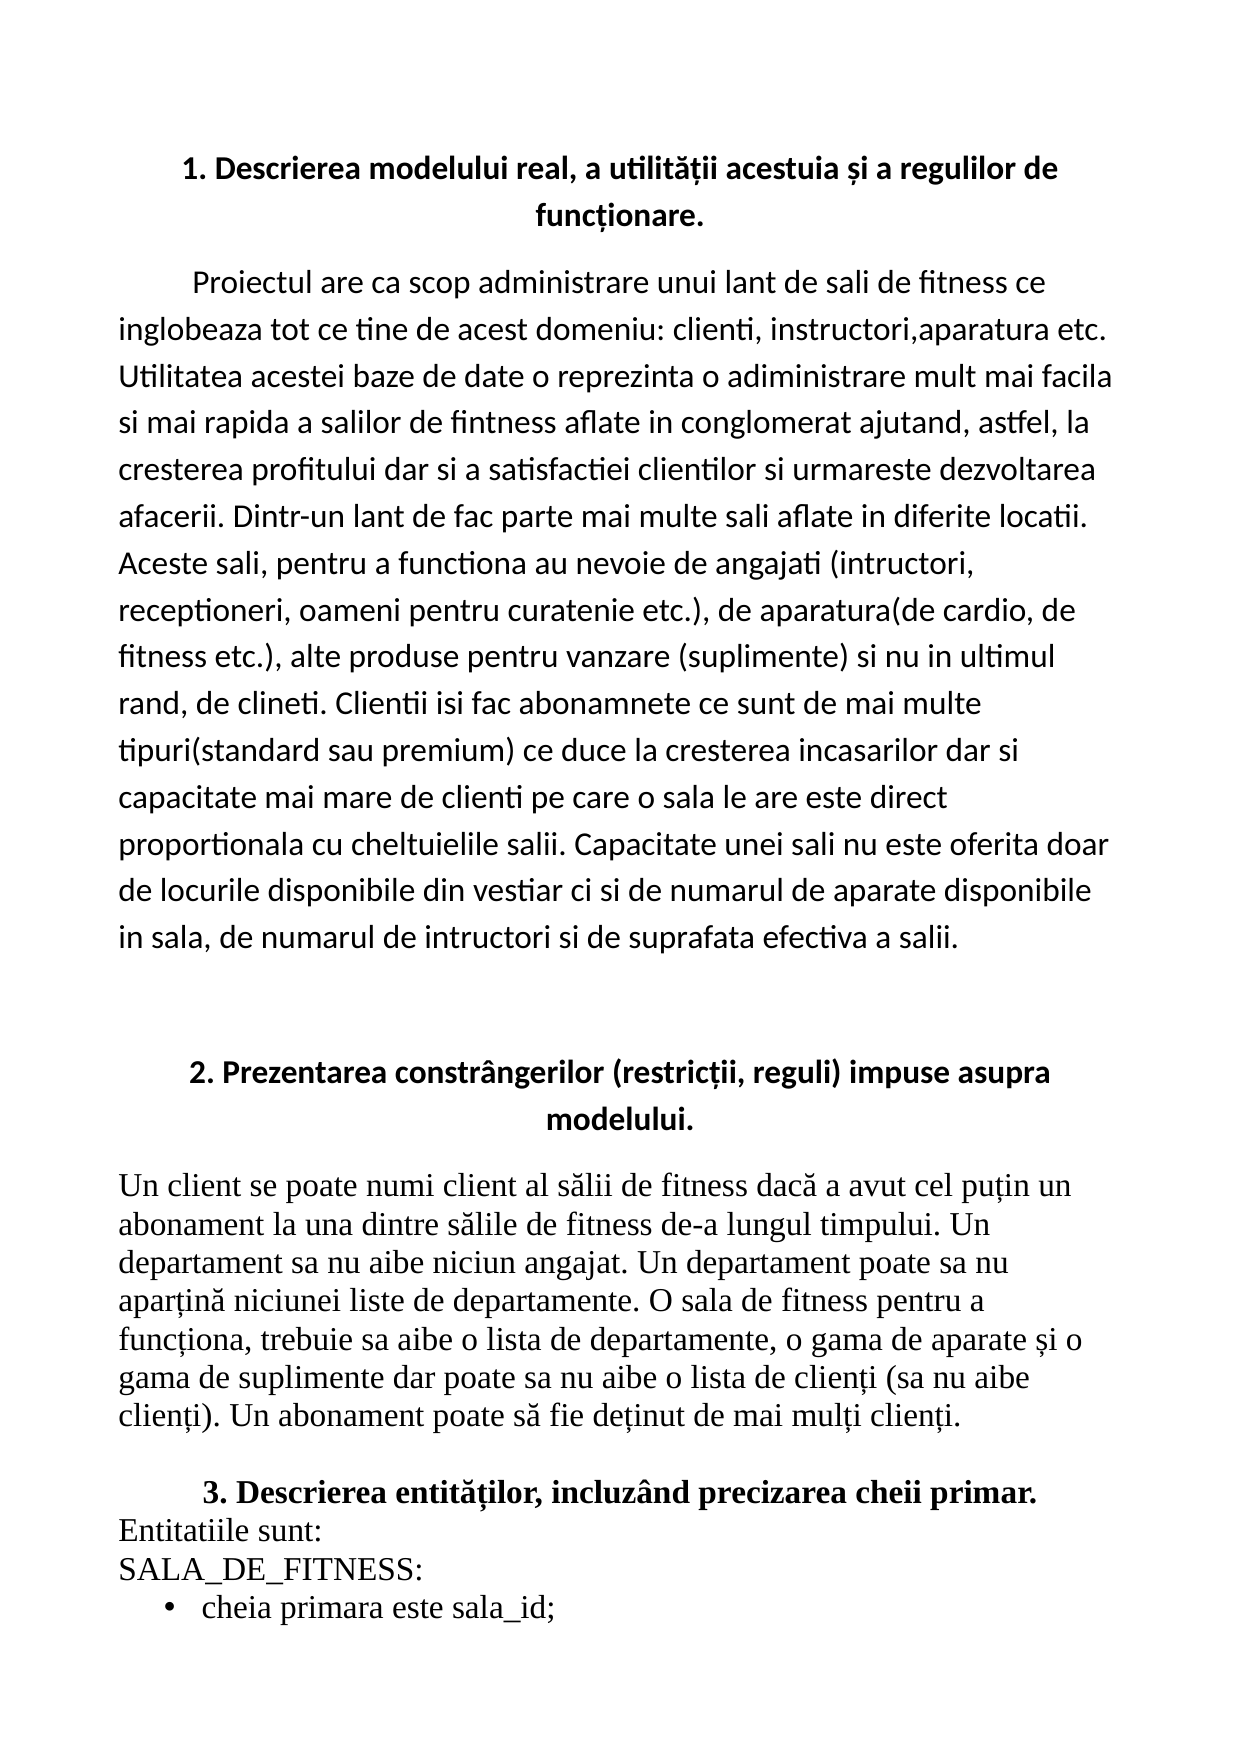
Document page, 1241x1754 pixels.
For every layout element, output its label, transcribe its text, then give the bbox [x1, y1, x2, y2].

text Un client se poate numi client al sălii de fitness dacă a avut cel puțin un abonament la una dintre sălile de fitness de-a lungul timpului. Un departament sa nu aibe niciun angajat. Un departament poate sa nu aparțină niciunei liste de departamente. O sala de fitness pentru a funcționa, trebuie sa aibe o lista de departamente, o gama de aparate și o gama de suplimente dar poate sa nu aibe o lista de clienți (sa nu aibe clienți). Un abonament poate să fie deținut de mai mulți clienți. [118, 1166, 1122, 1434]
list cheia primara este sala_id; [164, 1587, 1122, 1626]
text 3. Descrierea entităților, incluzând precizarea cheii primar. [118, 1472, 1122, 1511]
text SALA_DE_FITNESS: [118, 1549, 1122, 1587]
text 1. Descrierea modelului real, a utilității acestuia și a regulilor de funcționare. [118, 147, 1122, 234]
text 2. Prezentarea constrângerilor (restricții, reguli) impuse asupra modelului. [118, 1051, 1122, 1139]
text Entitatiile sunt: [118, 1511, 1122, 1549]
text Proiectul are ca scop administrare unui lant de sali de fitness ce inglobeaza tot ce tine de acest domeniu: clienti, instructori,aparatura etc. Utilitatea acestei baze de date o reprezinta o adiministrare mult mai facila si mai rapida a salilor de fintness aflate in conglomerat ajutand, astfel, la cresterea profitului dar si a satisfactiei clientilor si urmareste dezvoltarea afacerii. Dintr-un lant de fac parte mai multe sali aflate in diferite locatii. Aceste sali, pentru a functiona au nevoie de angajati (intructori, receptioneri, oameni pentru curatenie etc.), de aparatura(de cardio, de fitness etc.), alte produse pentru vanzare (suplimente) si nu in ultimul rand, de clineti. Clientii isi fac abonamnete ce sunt de mai multe tipuri(standard sau premium) ce duce la cresterea incasarilor dar si capacitate mai mare de clienti pe care o sala le are este direct proportionala cu cheltuielile salii. Capacitate unei sali nu este oferita doar de locurile disponibile din vestiar ci si de numarul de aparate disponibile in sala, de numarul de intructori si de suprafata efectiva a salii. [118, 261, 1122, 957]
